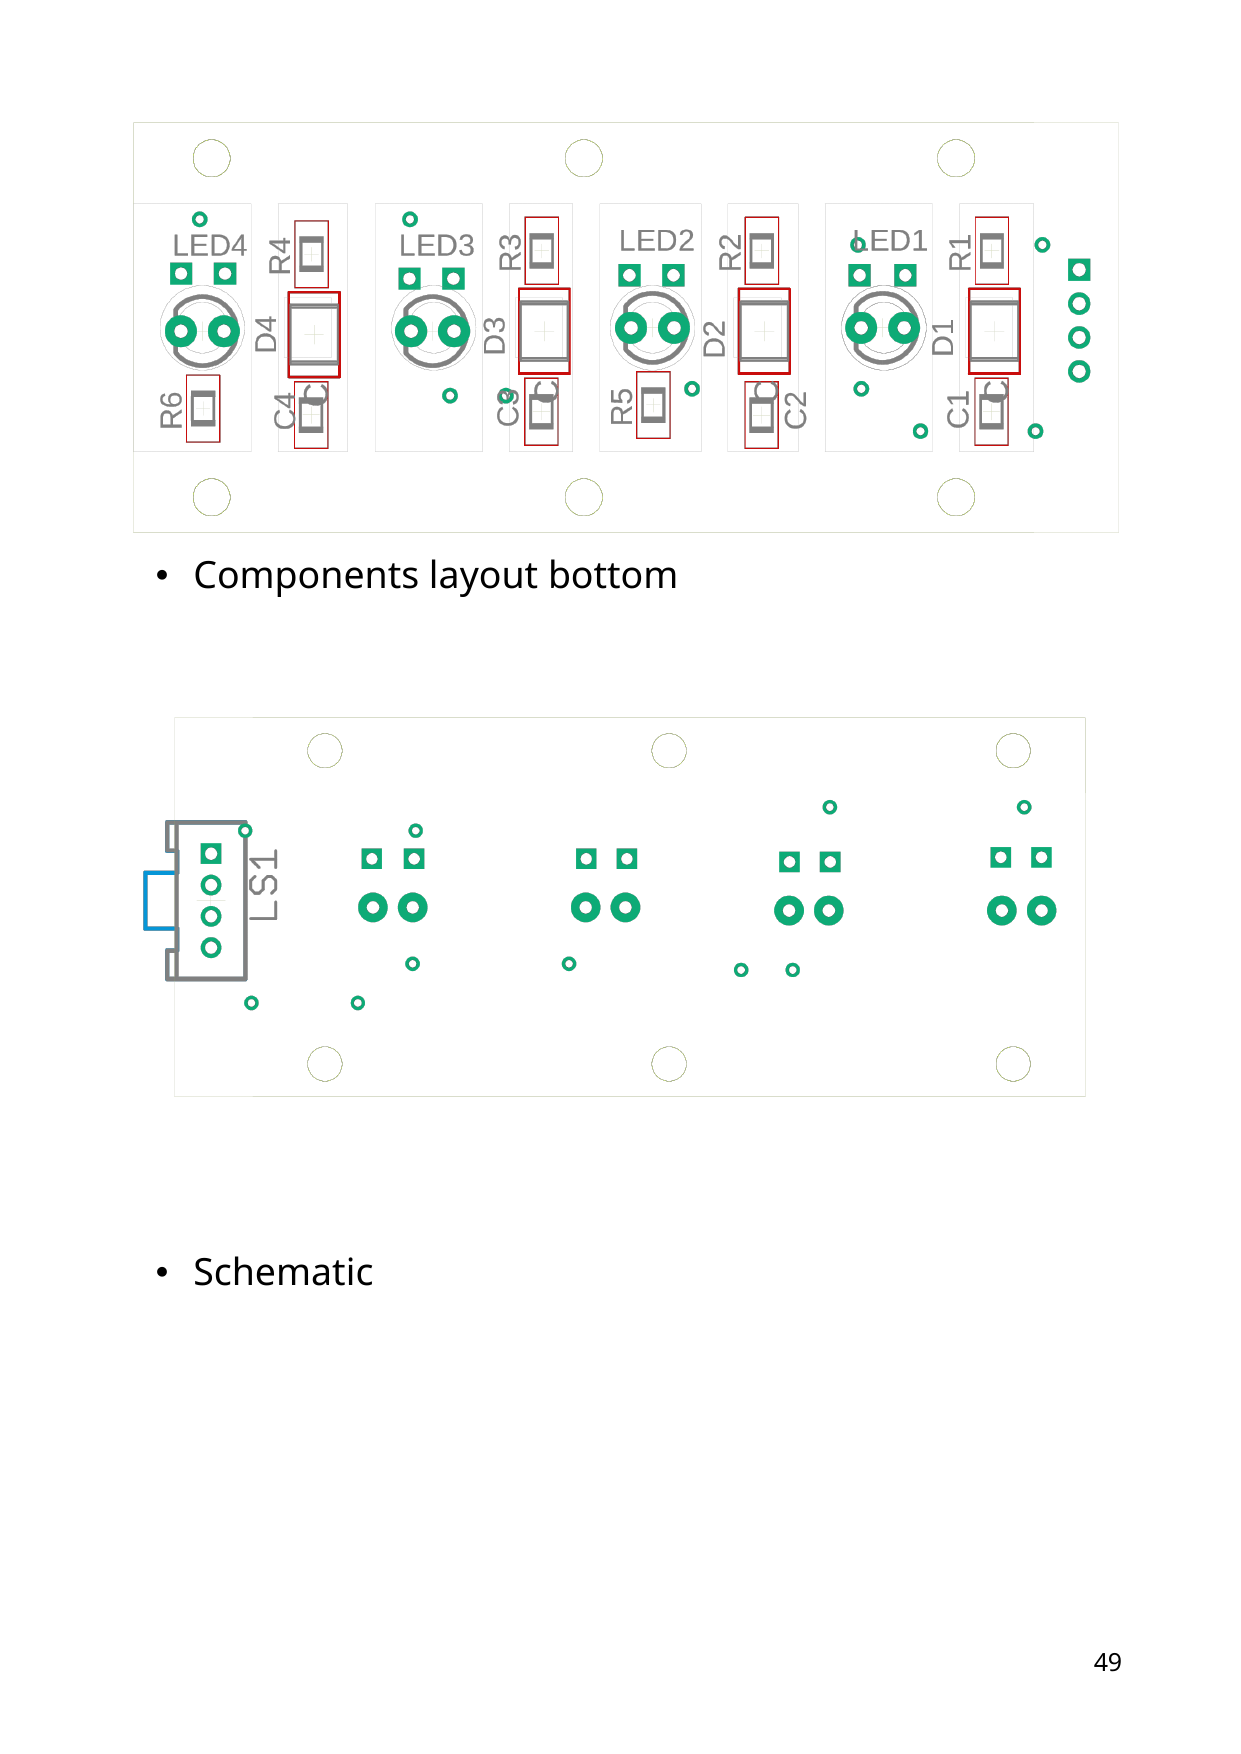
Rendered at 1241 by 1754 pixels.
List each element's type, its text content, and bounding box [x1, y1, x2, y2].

picture [118, 90, 1123, 549]
picture [136, 706, 1104, 1121]
list Components layout bottom [156, 549, 1122, 599]
list Schematic [156, 1245, 1122, 1296]
